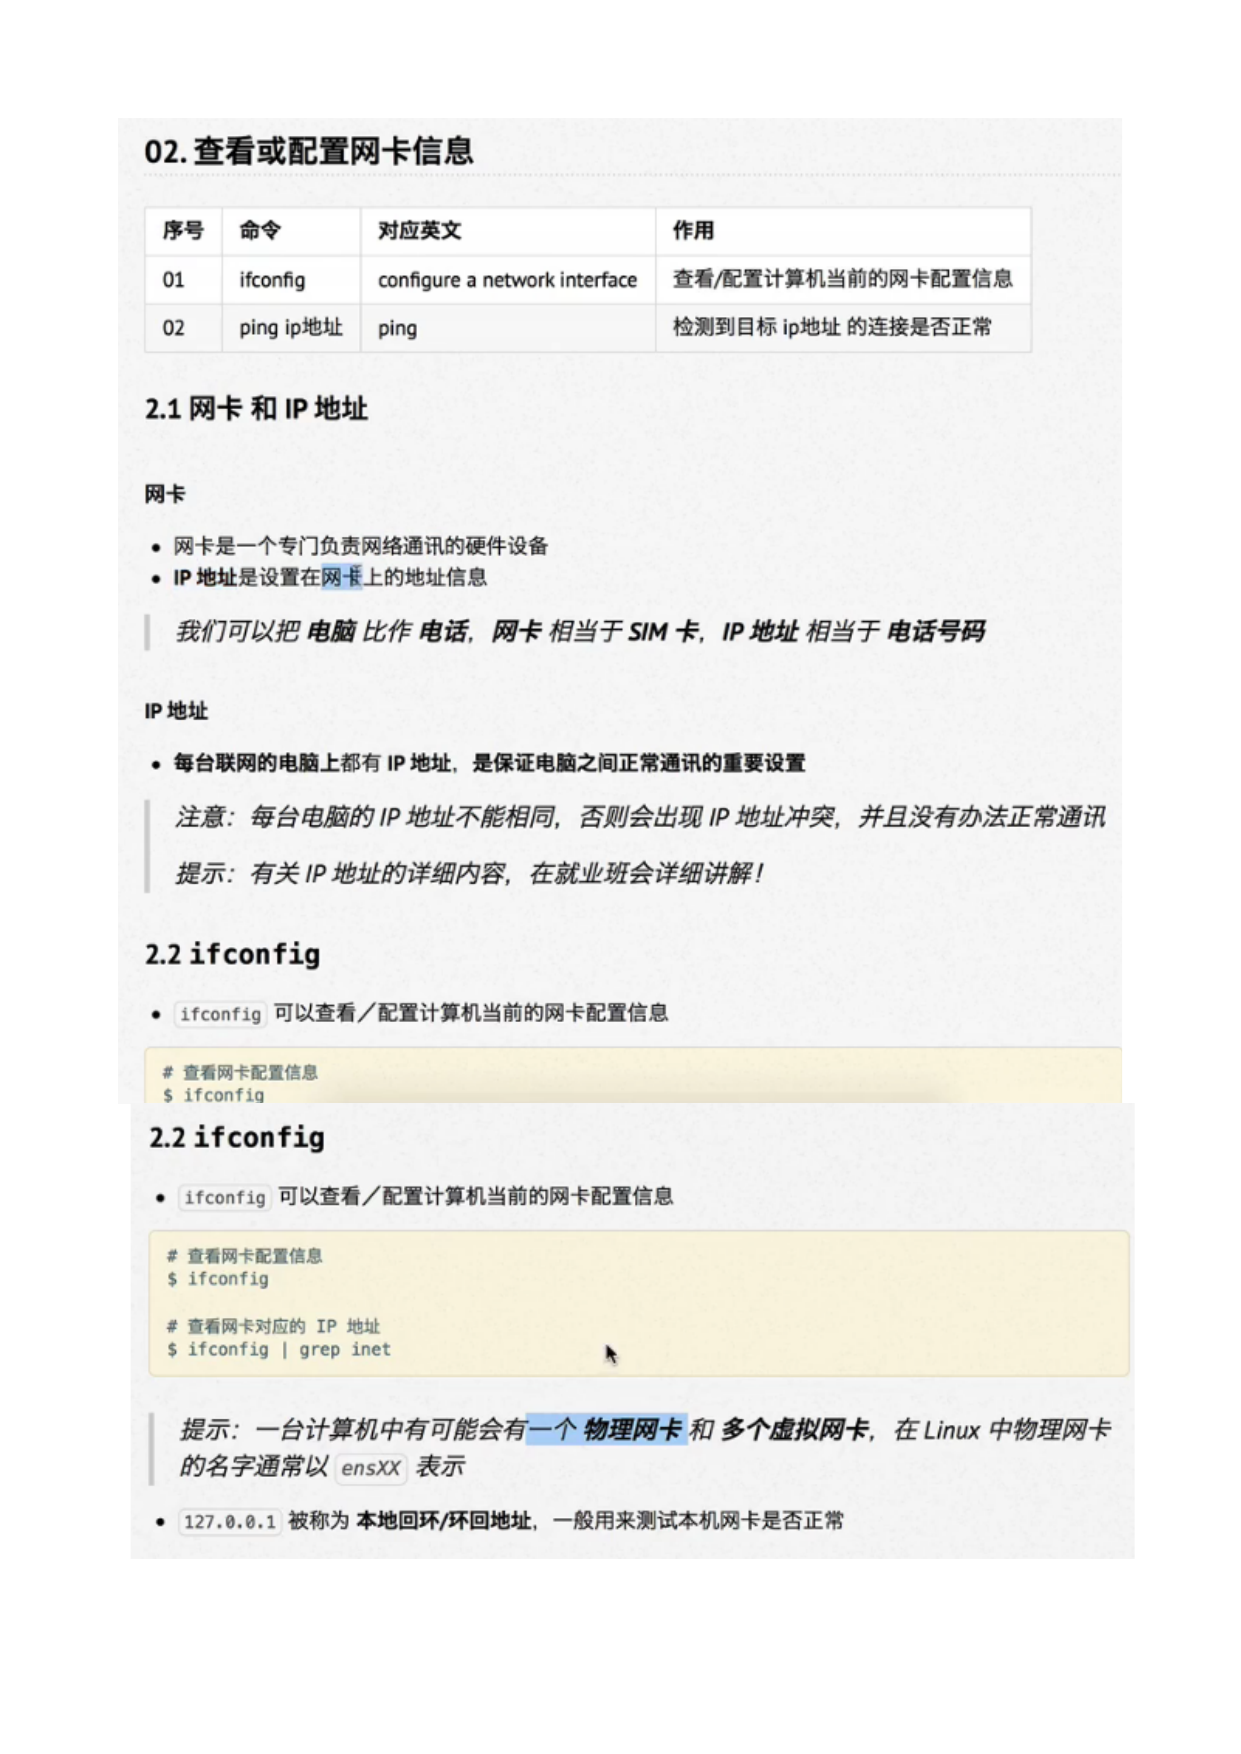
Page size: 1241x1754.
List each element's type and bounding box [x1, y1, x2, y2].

picture [118, 118, 1135, 1559]
